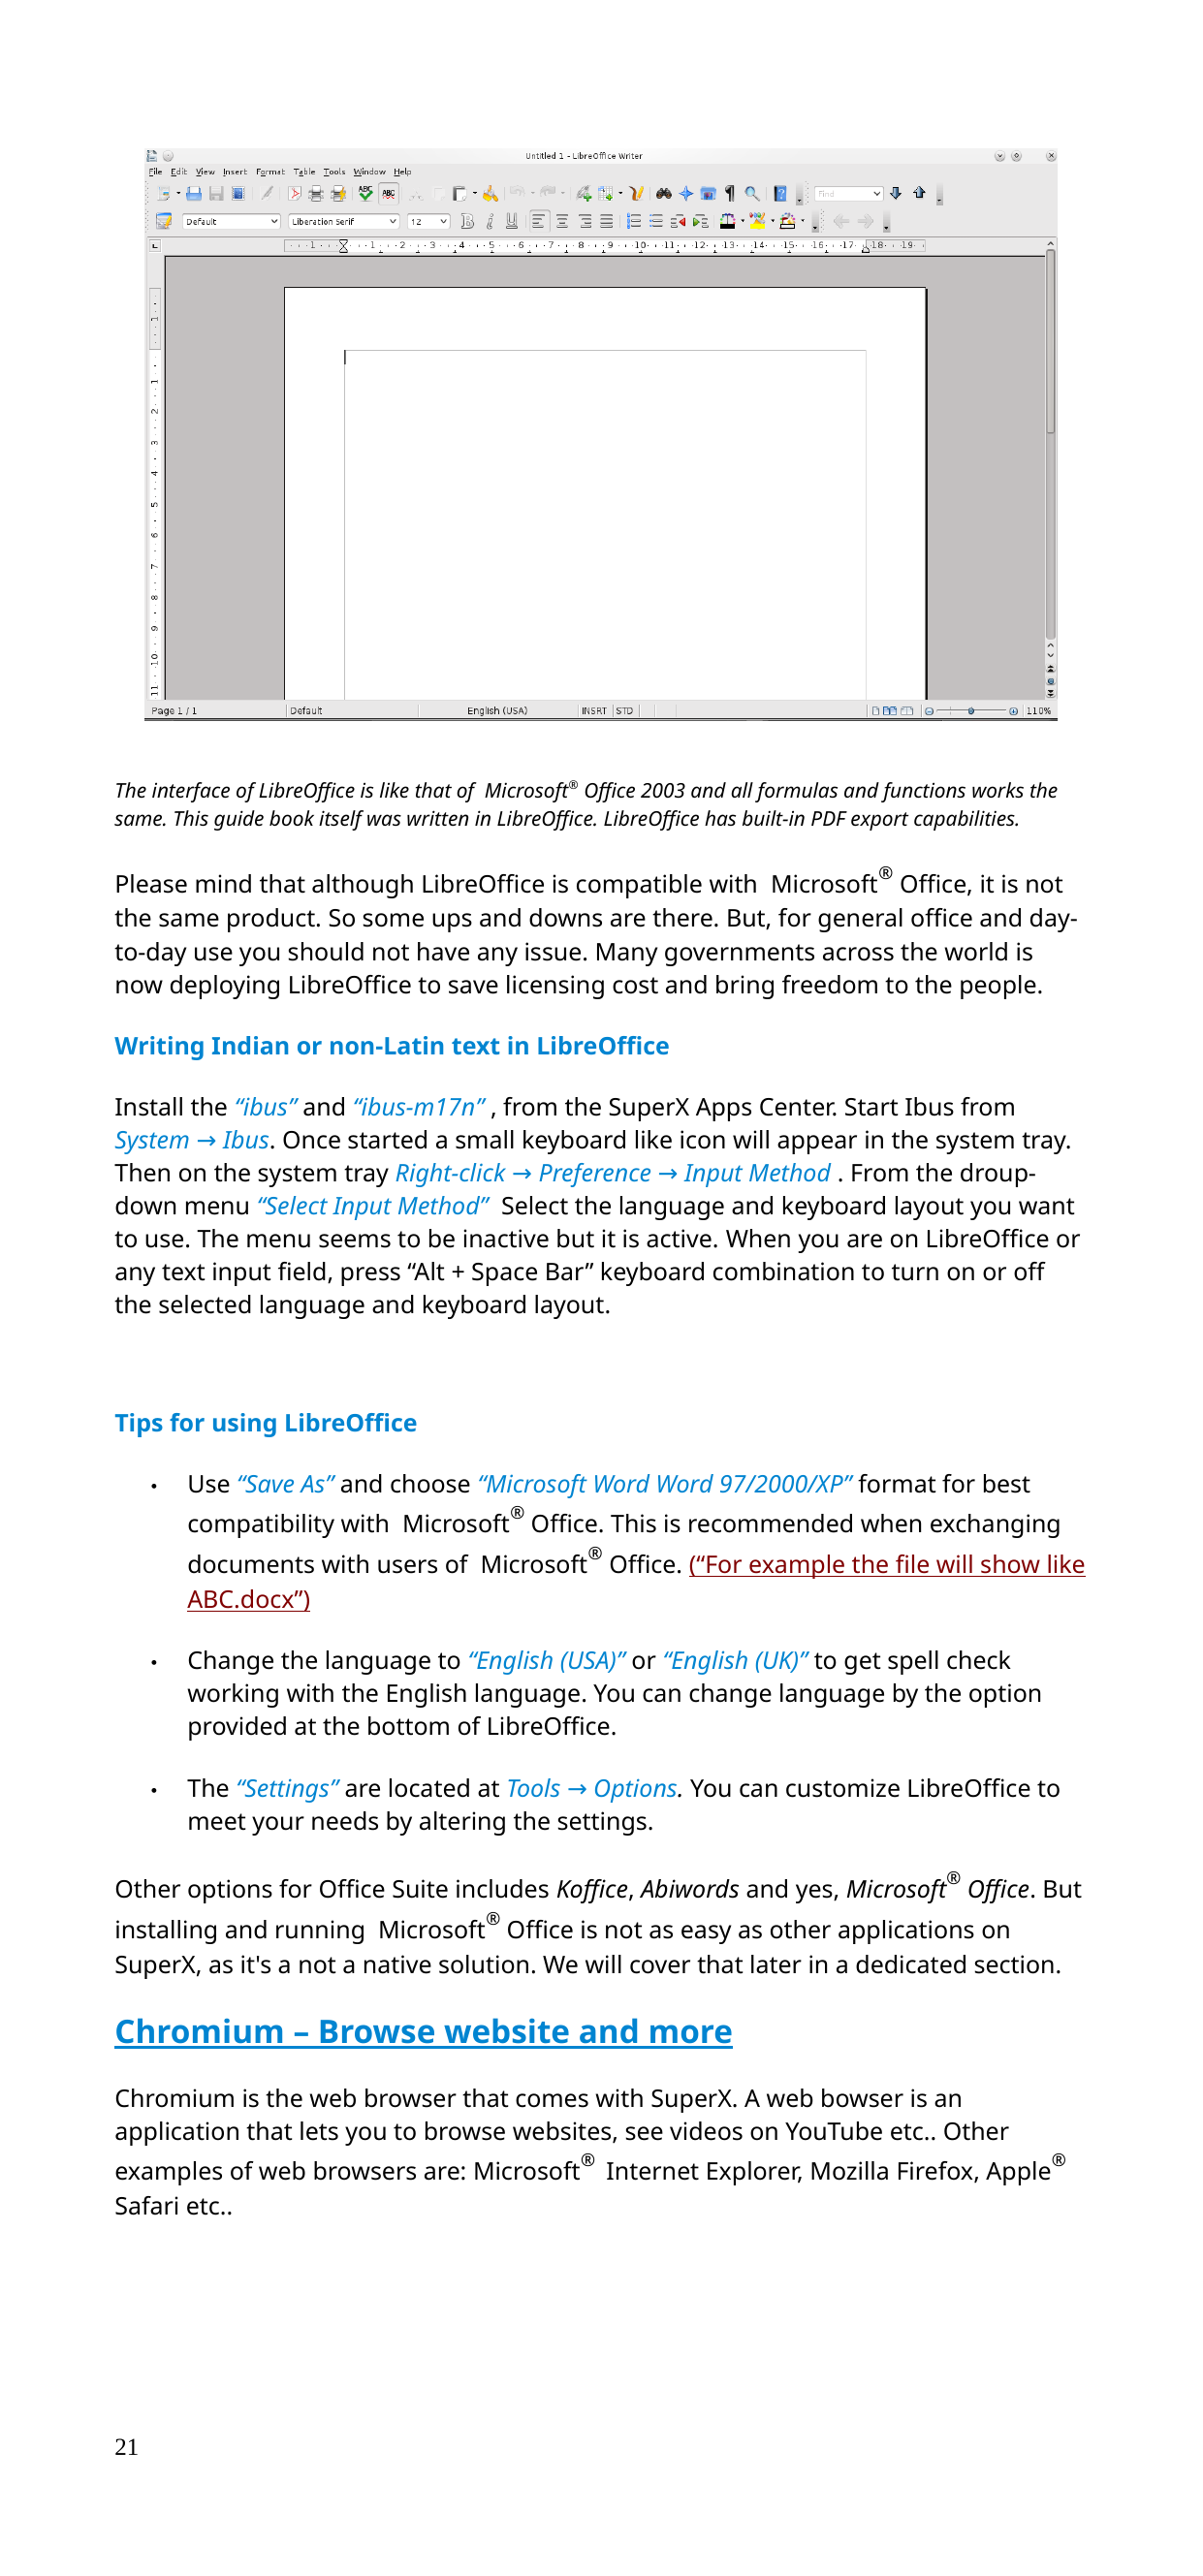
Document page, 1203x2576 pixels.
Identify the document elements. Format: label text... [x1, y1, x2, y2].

text Tips for using LibreOffice [114, 1405, 1088, 1438]
text Other options for Office Suite includes Koffice, Abiwords and yes, Microsoft® Office. But installing and running Microsoft® Office is not as easy as other applications on SuperX, as it's a not a native solution. We will cover that later in a dedicated section. [114, 1865, 1088, 1981]
text Writing Indian or non-Latin text in LibreOffice [114, 1028, 1088, 1062]
list Change the language to “English (USA)” or “English (UK)” to get spell check working with the English language. You can change language by the option provided at the bottom of LibreOffice. [151, 1644, 1088, 1743]
text Chromium is the web browser that comes with SuperX. A web bowser is an application that lets you to browse websites, see videos on YouTube etc.. Other examples of web browsers are: Microsoft® Internet Explorer, Mozilla Firefox, Apple® Safari etc.. [114, 2082, 1088, 2221]
list Use “Save As” and choose “Microsoft Word Word 97/2000/XP” format for best compatibility with Microsoft® Office. This is recommended when exchanging documents with users of Microsoft® Office. (“For example the file will show like ABC.docx”) [151, 1466, 1088, 1616]
picture [144, 148, 1059, 721]
text Install the “ibus” and “ibus-m17n” , from the SuperX Apps Center. Start Ibus from System → Ibus. Once started a small keyboard like icon will appear in the system tray. Then on the system tray Right-click → Preference → Input Method . From the droup-down menu “Select Input Method” Select the language and keyboard layout you want to use. The menu seems to be inactive but it is active. When you are on LibreOffice or any text input field, press “Alt + Space Bar” keyboard combination to turn on or off the selected language and keyboard layout. [114, 1090, 1088, 1321]
text Please mind that although LibreOffice is compatible with Microsoft® Office, it is not the same product. So some ups and downs are there. But, for general office and day-to-day use you should not have any issue. Many governments across the world is now deploying LibreOffice to save licensing cost and bring freedom to the people. [114, 860, 1088, 1000]
subtitle Chromium – Browse website and more [114, 2009, 1088, 2053]
text The interface of LibreOffice is like that of Microsoft® Office 2003 and all formulas and functions works the same. This guide book itself was written in LibreOffice. LibreOffice has built-in PDF export capabilities. [114, 776, 1088, 832]
list The “Settings” are located at Tools → Options. You can customize LibreOffice to meet your needs by altering the settings. [151, 1771, 1088, 1837]
